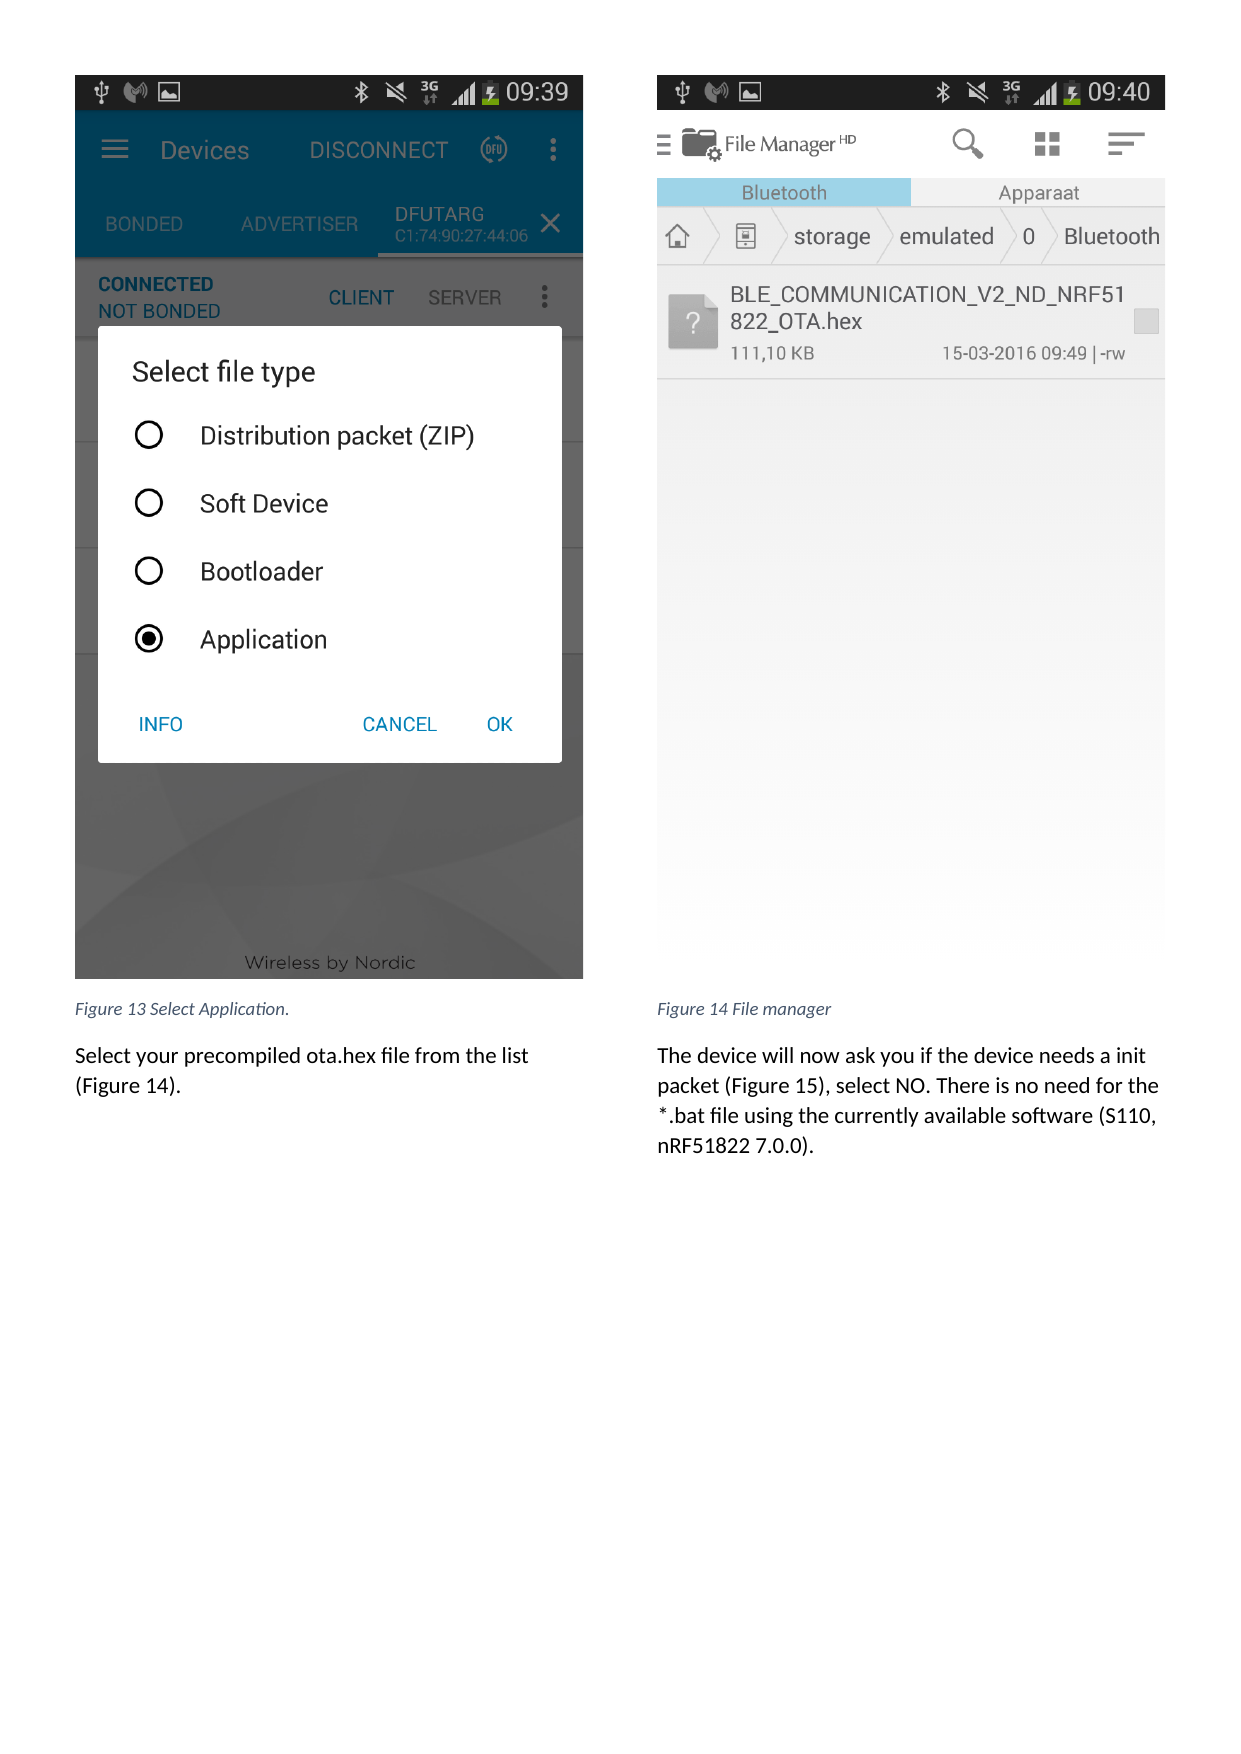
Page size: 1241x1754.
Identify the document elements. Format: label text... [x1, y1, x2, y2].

text Figure 14 File manager [657, 998, 1165, 1021]
text Figure 13 Select Application. [75, 998, 583, 1021]
text Select your precompiled ota.hex file from the list (Figure 14). [75, 1041, 583, 1099]
text The device will now ask you if the device needs a init packet (Figure 15), select NO. There is no need for the *.bat file using the currently available software (S110, nRF51822 7.0.0). [657, 1041, 1165, 1159]
